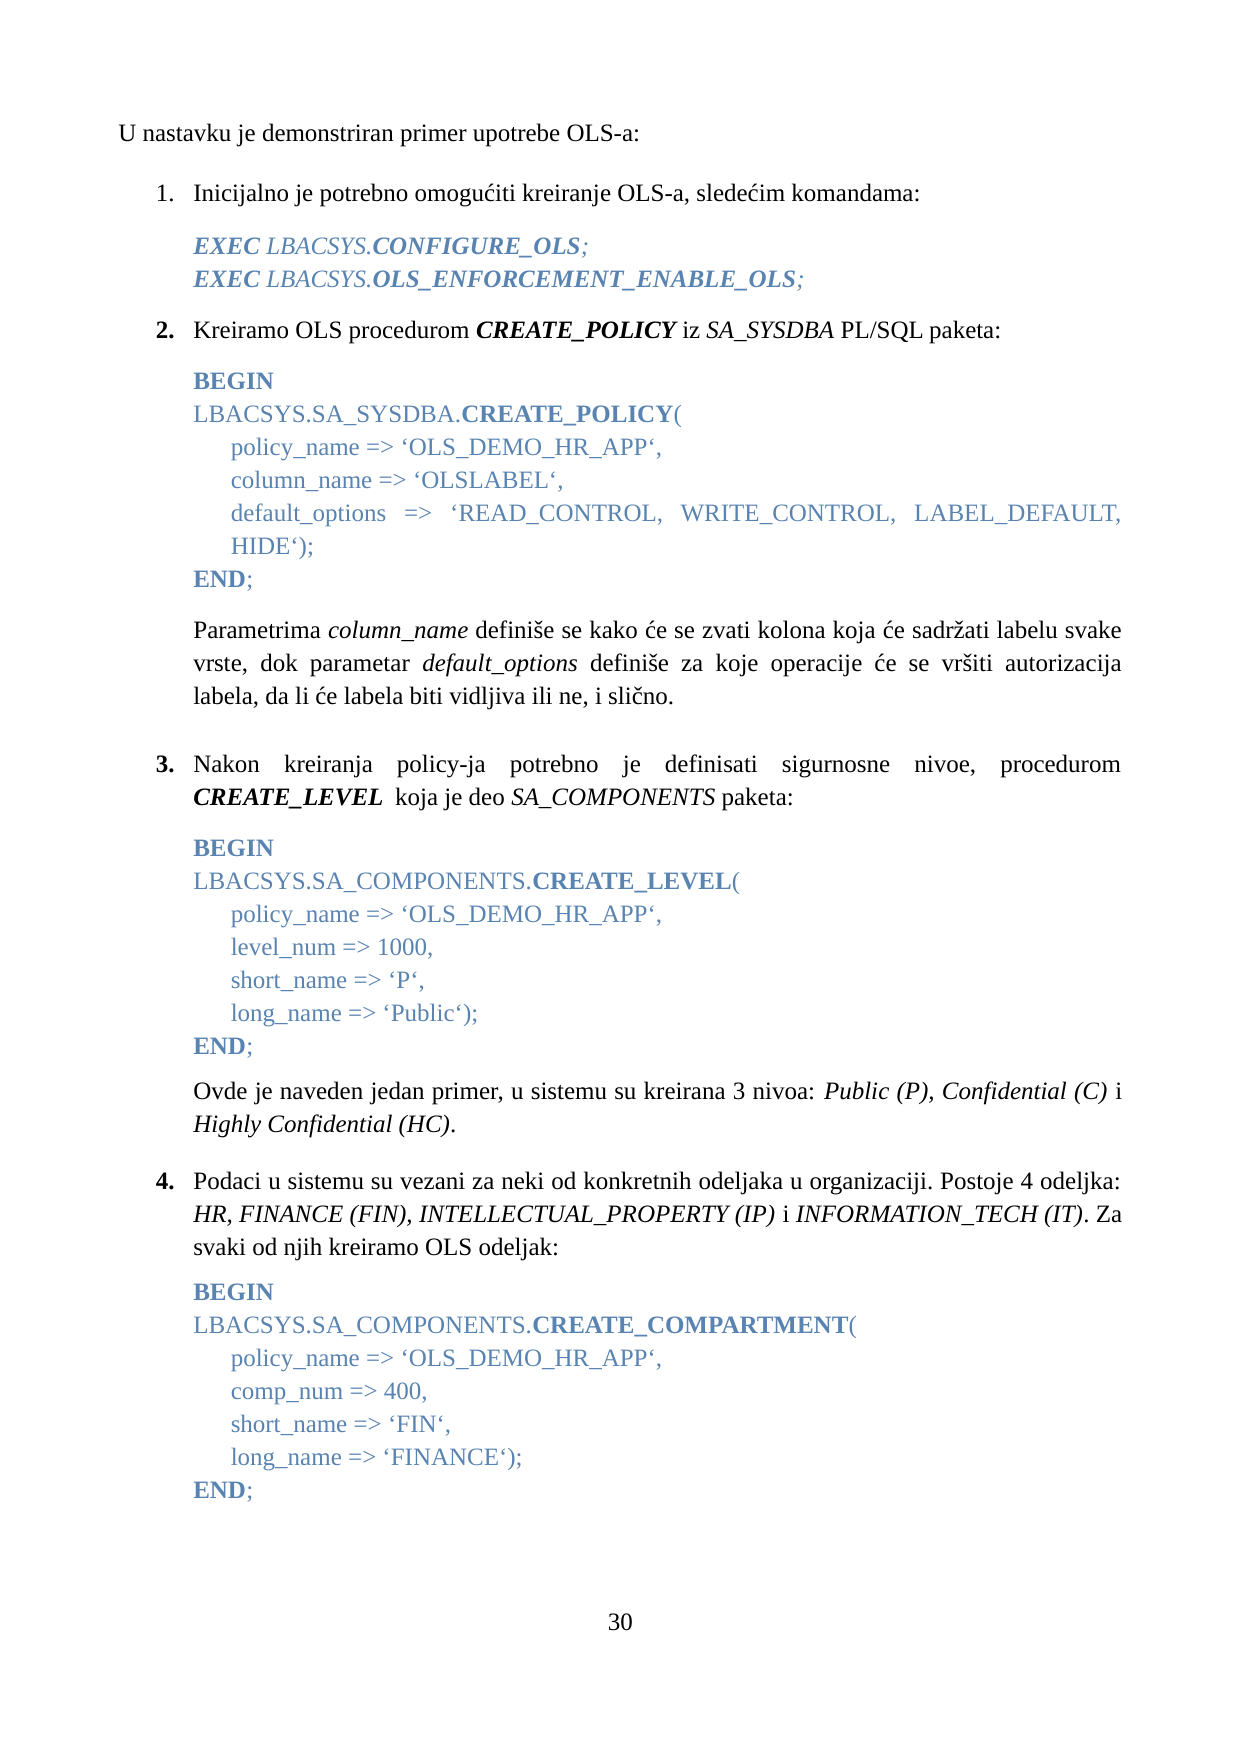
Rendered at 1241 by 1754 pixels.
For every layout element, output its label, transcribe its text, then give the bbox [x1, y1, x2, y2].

list short_name => ‘FIN‘, [193, 1409, 1122, 1438]
list short_name => ‘P‘, [193, 965, 1122, 994]
list Kreiramo OLS procedurom CREATE_POLICY iz SA_SYSDBA PL/SQL paketa: [156, 315, 1122, 344]
list Ovde je naveden jedan primer, u sistemu su kreirana 3 nivoa: Public (P), Confidential (C) i Highly Confidential (HC). [156, 1076, 1122, 1138]
list Podaci u sistemu su vezani za neki od konkretnih odeljaka u organizaciji. Postoje 4 odeljka: HR, FINANCE (FIN), INTELLECTUAL_PROPERTY (IP) i INFORMATION_TECH (IT). Za svaki od njih kreiramo OLS odeljak: [156, 1166, 1122, 1261]
list END; [156, 564, 1122, 593]
list Parametrima column_name definiše se kako će se zvati kolona koja će sadržati labelu svake vrste, dok parametar default_options definiše za koje operacije će se vršiti autorizacija labela, da li će labela biti vidljiva ili ne, i slično. [156, 615, 1122, 709]
list policy_name => ‘OLS_DEMO_HR_APP‘, [193, 899, 1122, 928]
list Inicijalno je potrebno omogućiti kreiranje OLS-a, sledećim komandama: [156, 178, 1122, 206]
list BEGIN [156, 1277, 1122, 1306]
list column_name => ‘OLSLABEL‘, [193, 465, 1122, 494]
list BEGIN [156, 833, 1122, 862]
list LBACSYS.SA_COMPONENTS.CREATE_LEVEL( [156, 866, 1122, 895]
list END; [156, 1031, 1122, 1060]
list long_name => ‘Public‘); [193, 998, 1122, 1027]
list level_num => 1000, [193, 932, 1122, 961]
list policy_name => ‘OLS_DEMO_HR_APP‘, [193, 1343, 1122, 1372]
list Nakon kreiranja policy-ja potrebno je definisati sigurnosne nivoe, procedurom CREATE_LEVEL koja je deo SA_COMPONENTS paketa: [156, 749, 1122, 811]
text U nastavku je demonstriran primer upotrebe OLS-a: [118, 118, 1122, 147]
list long_name => ‘FINANCE‘); [193, 1442, 1122, 1471]
list LBACSYS.SA_SYSDBA.CREATE_POLICY( [156, 399, 1122, 428]
list EXEC LBACSYS.OLS_ENFORCEMENT_ENABLE_OLS; [156, 264, 1122, 293]
list EXEC LBACSYS.CONFIGURE_OLS; [156, 231, 1122, 260]
list LBACSYS.SA_COMPONENTS.CREATE_COMPARTMENT( [156, 1310, 1122, 1339]
list default_options => ‘READ_CONTROL, WRITE_CONTROL, LABEL_DEFAULT, HIDE‘); [193, 498, 1122, 560]
list comp_num => 400, [193, 1376, 1122, 1405]
list END; [156, 1475, 1122, 1504]
list policy_name => ‘OLS_DEMO_HR_APP‘, [193, 432, 1122, 461]
list BEGIN [156, 366, 1122, 394]
